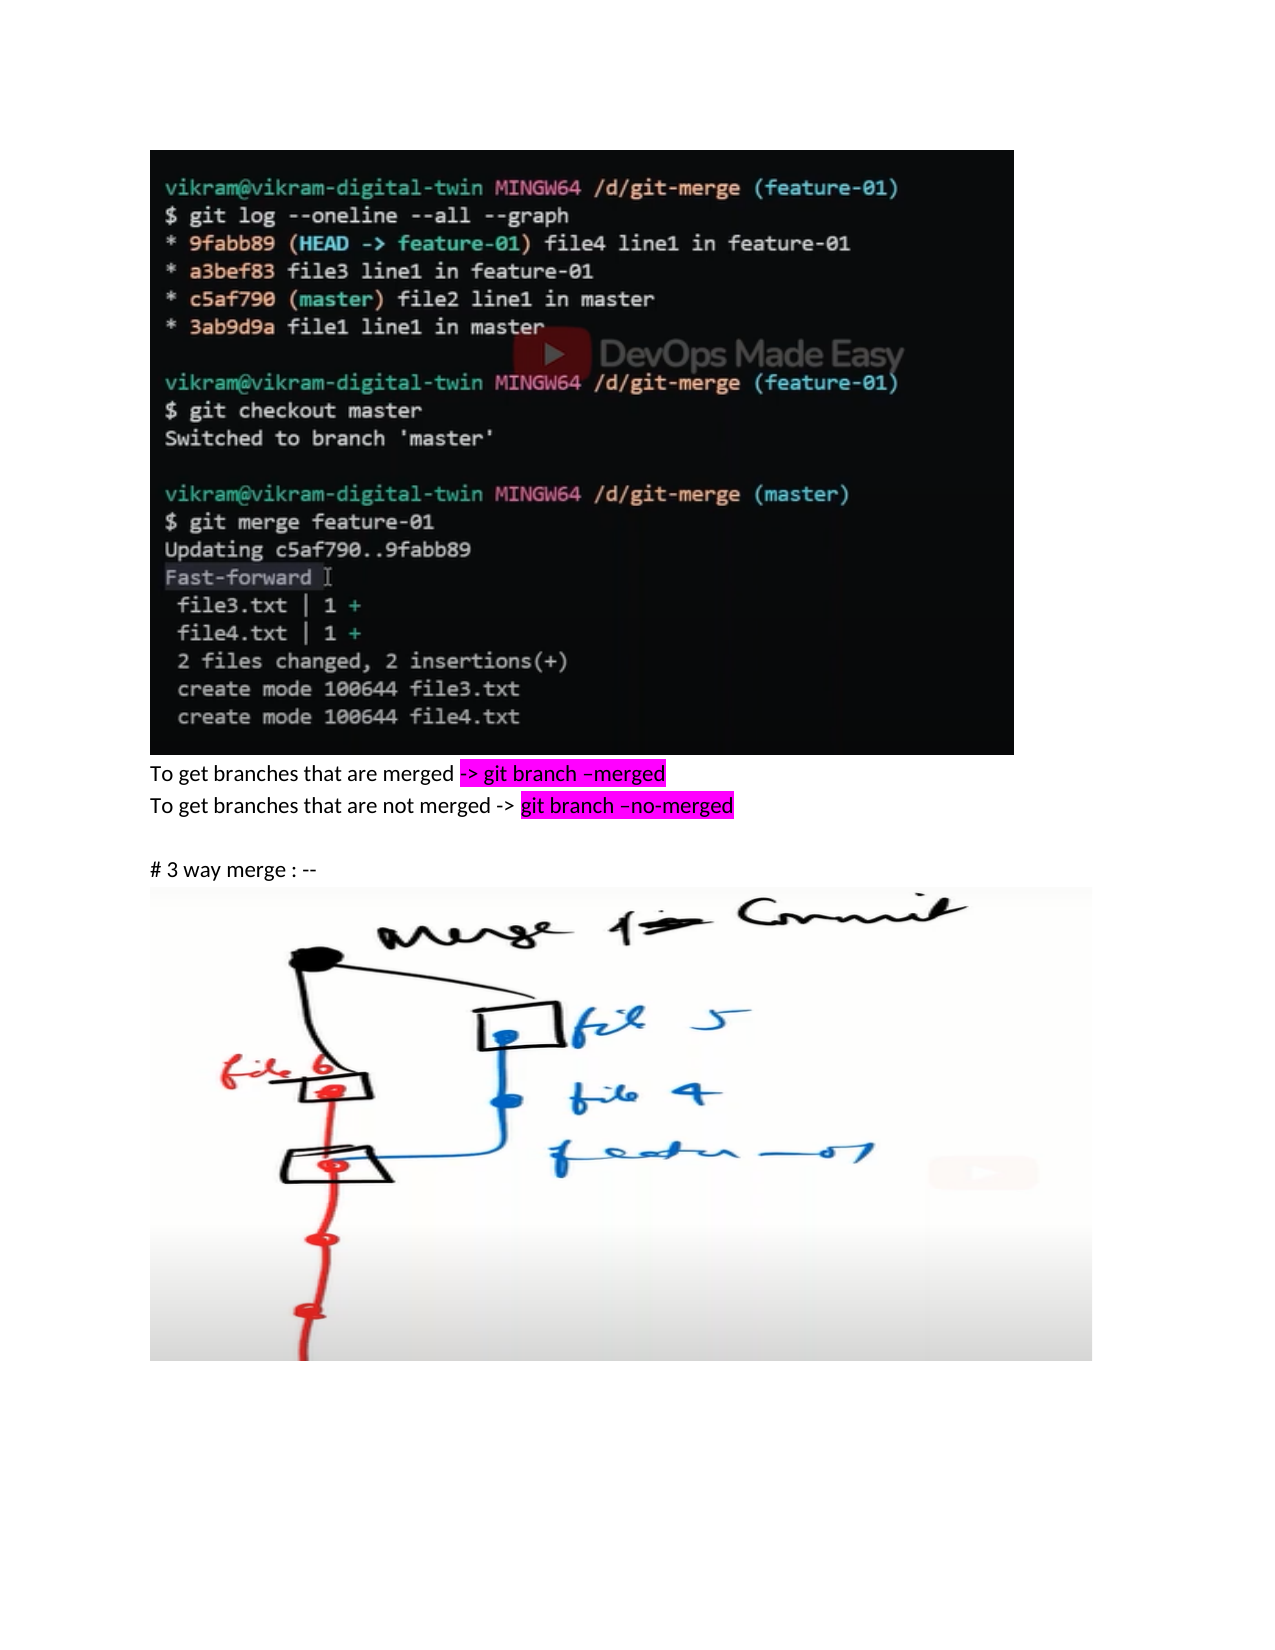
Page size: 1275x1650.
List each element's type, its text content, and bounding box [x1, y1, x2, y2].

text To get branches that are not merged -> git branch –no-merged [150, 791, 1125, 819]
text To get branches that are merged -> git branch –merged [150, 759, 1125, 787]
text # 3 way merge : -- [150, 855, 1125, 883]
